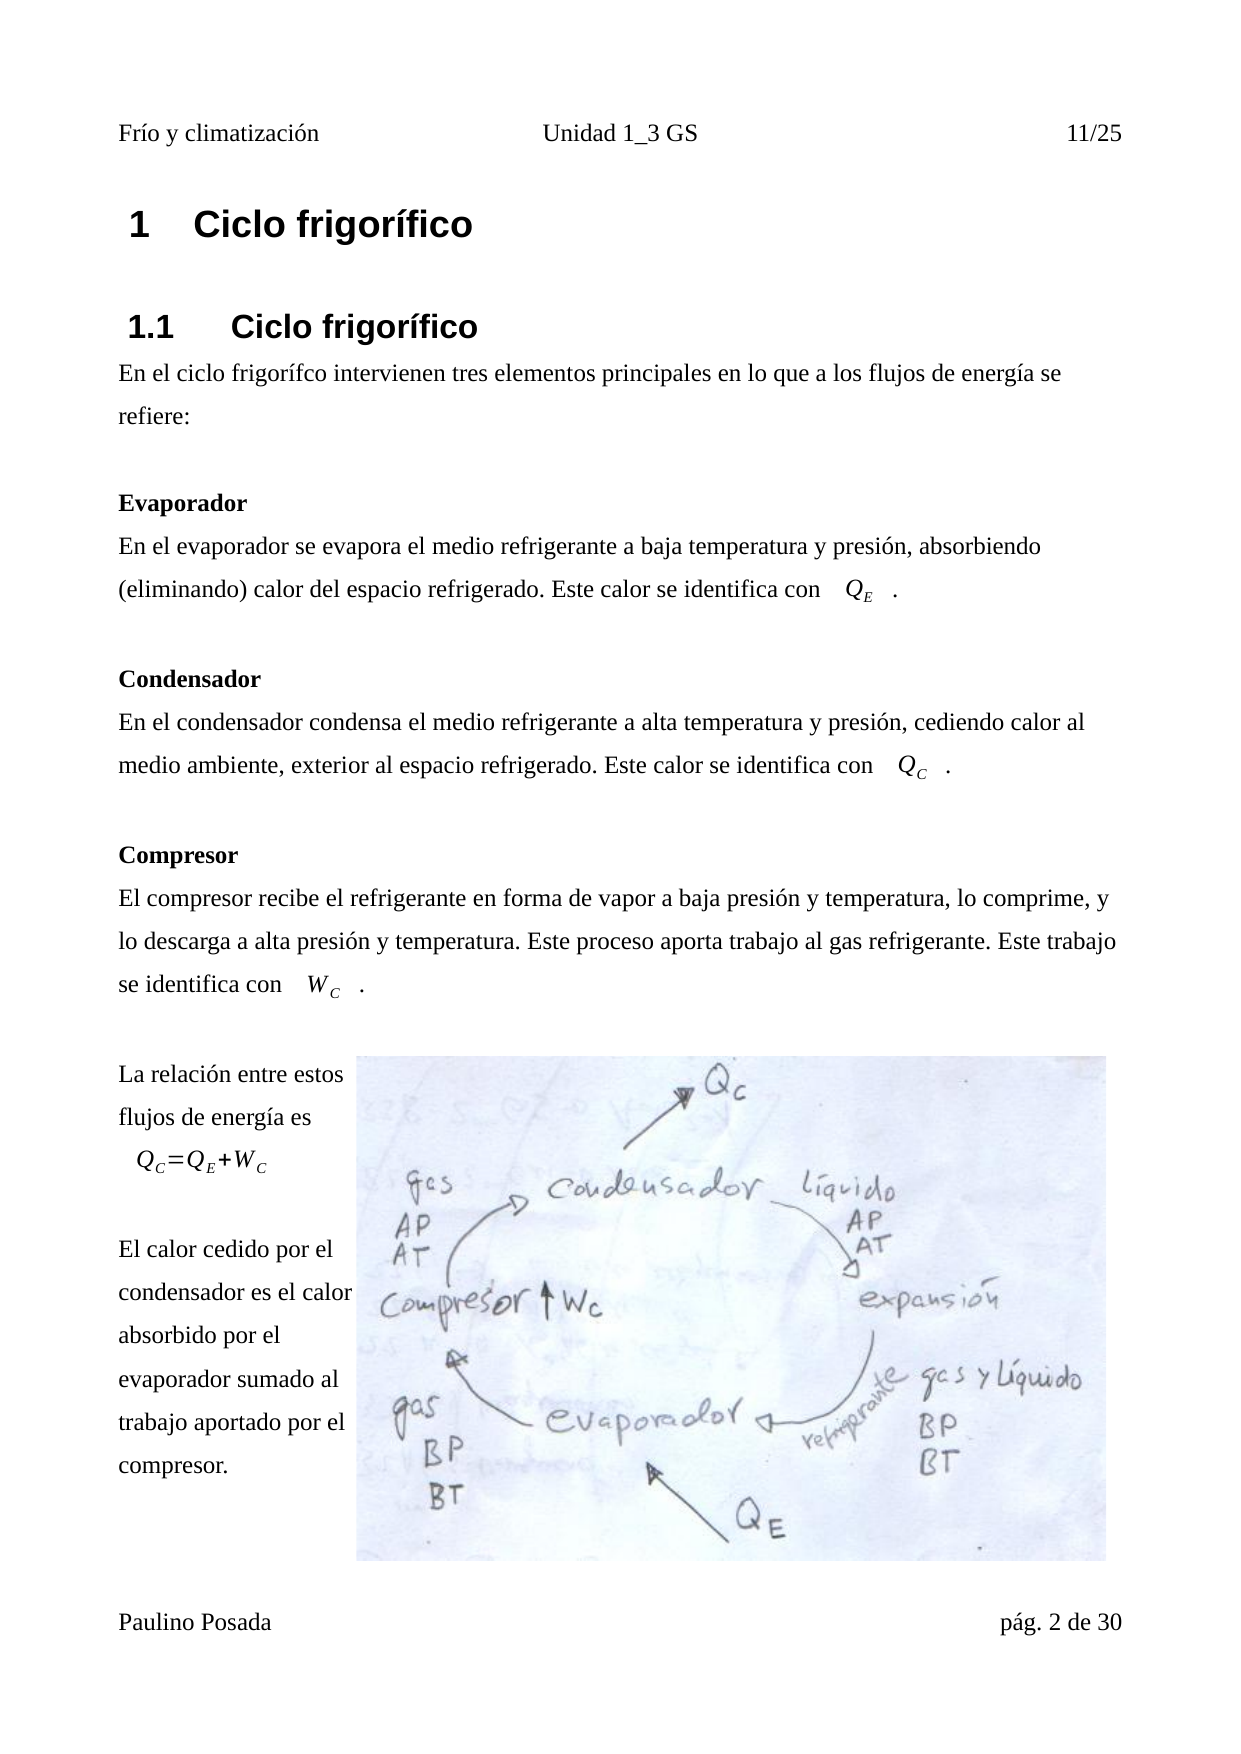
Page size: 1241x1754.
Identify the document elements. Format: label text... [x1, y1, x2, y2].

text En el condensador condensa el medio refrigerante a alta temperatura y presión, cediendo calor al medio ambiente, exterior al espacio refrigerado. Este calor se identifica con . [118, 707, 1122, 782]
text Evaporador [118, 488, 1122, 516]
text [1107, 1059, 1122, 1131]
text El compresor recibe el refrigerante en forma de vapor a baja presión y temperatura, lo comprime, y lo descarga a alta presión y temperatura. Este proceso aporta trabajo al gas refrigerante. Este trabajo se identifica con . [118, 883, 1122, 1002]
text En el evaporador se evapora el medio refrigerante a baja temperatura y presión, absorbiendo (eliminando) calor del espacio refrigerado. Este calor se identifica con . [118, 531, 1122, 606]
text En el ciclo frigorífco intervienen tres elementos principales en lo que a los flujos de energía se refiere: [118, 358, 1122, 430]
text [1107, 1234, 1122, 1479]
text La relación entre estos flujos de energía es [118, 1059, 356, 1131]
picture [356, 1056, 1107, 1561]
text El calor cedido por el condensador es el calor absorbido por el evaporador sumado al trabajo aportado por el compresor. [118, 1234, 356, 1479]
text Compresor [118, 840, 1122, 869]
subtitle Ciclo frigorífico [118, 201, 1122, 245]
subtitle Ciclo frigorífico [118, 307, 1122, 346]
text Condensador [118, 664, 1122, 692]
